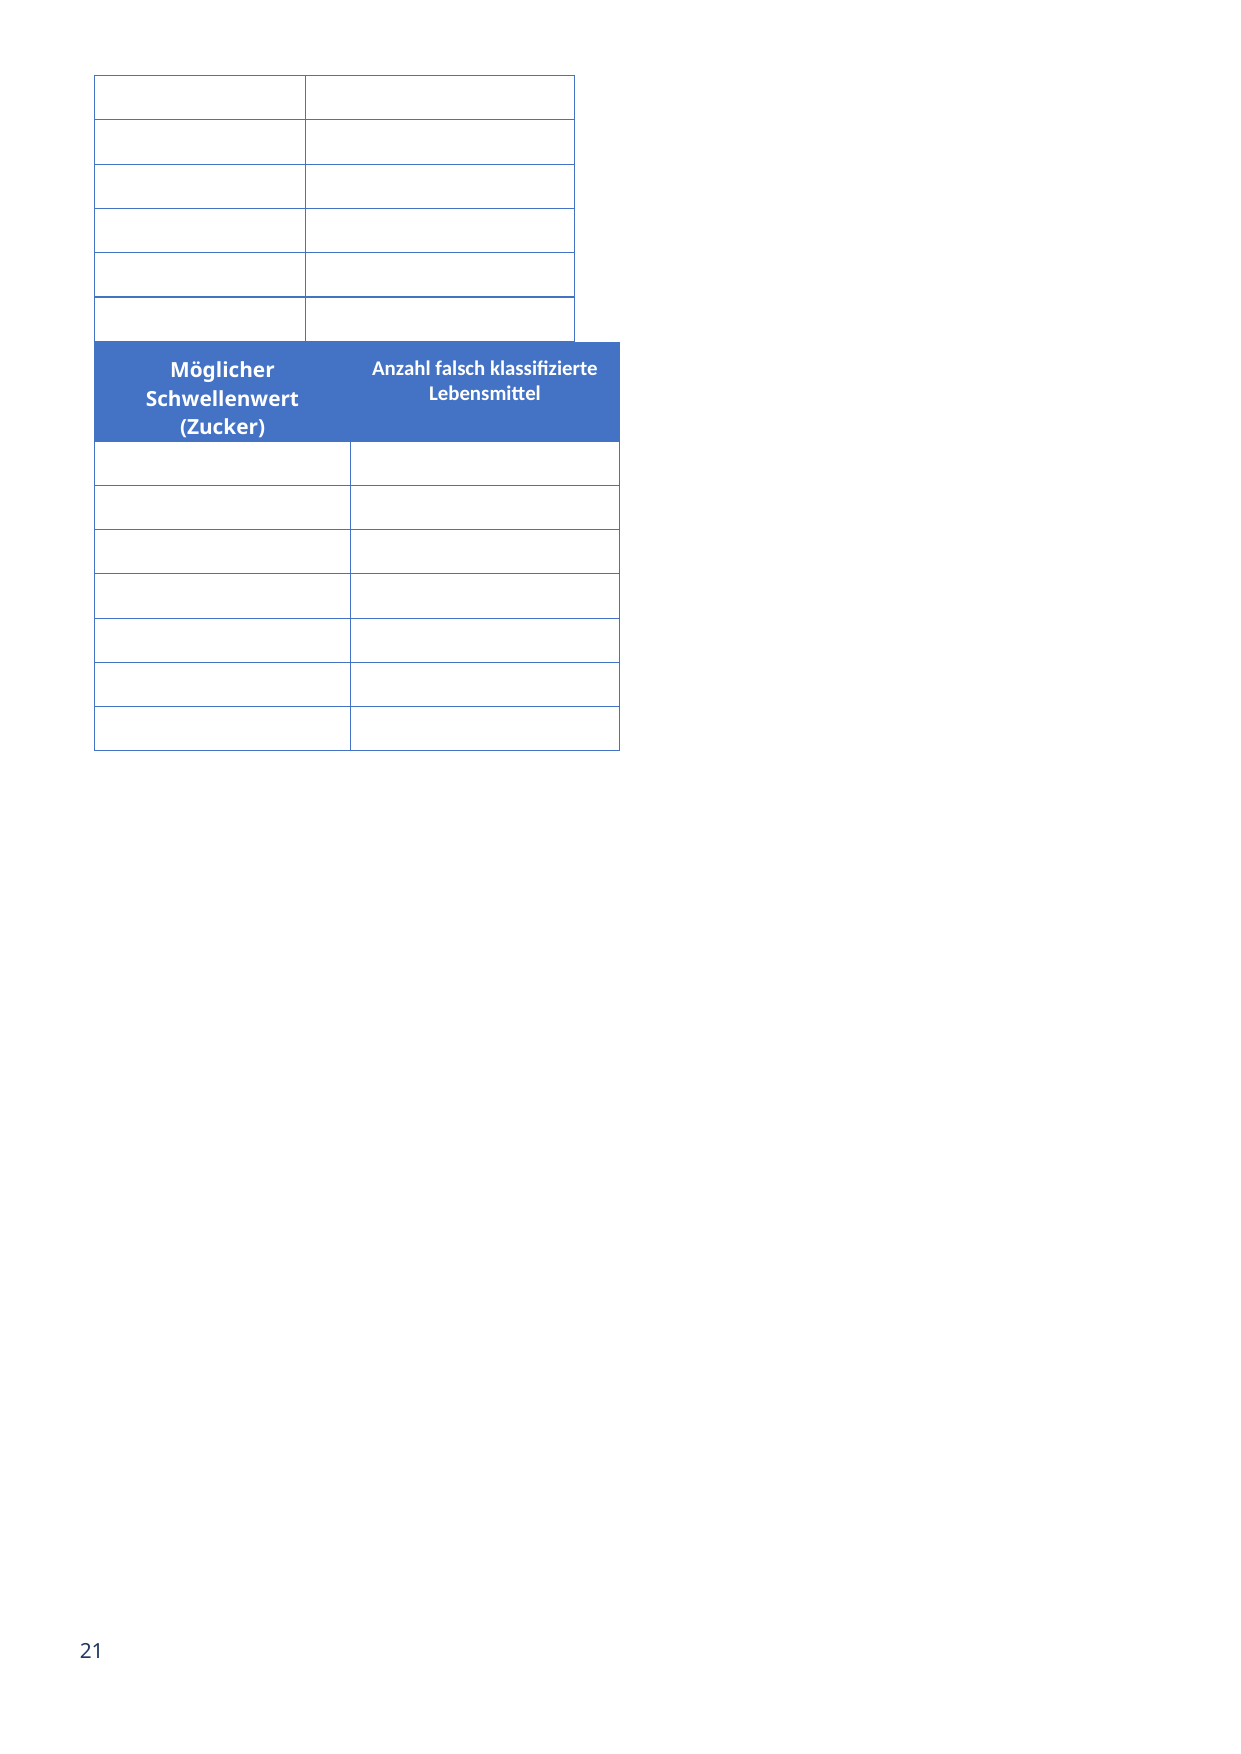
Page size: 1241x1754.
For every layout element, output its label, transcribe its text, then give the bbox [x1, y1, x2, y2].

table_cell [306, 209, 574, 252]
table_cell [95, 209, 305, 252]
table_header Möglicher Schwellenwert (Zucker) [95, 343, 350, 441]
table_cell [95, 707, 350, 750]
table_cell [306, 76, 574, 119]
table_cell [306, 120, 574, 163]
table_cell [95, 76, 305, 119]
table_cell [95, 574, 350, 618]
table_cell [351, 707, 619, 750]
table_header Anzahl falsch klassifizierte Lebensmittel [351, 343, 619, 441]
table_cell [351, 619, 619, 662]
table_cell [351, 486, 619, 529]
table_cell [95, 165, 305, 208]
table_cell [351, 663, 619, 706]
table_cell [351, 442, 619, 485]
table_cell [95, 619, 350, 662]
table_cell [95, 442, 350, 485]
table_cell [351, 530, 619, 573]
table_cell [95, 663, 350, 706]
table_cell [95, 486, 350, 529]
table_cell [306, 298, 574, 341]
table_cell [306, 165, 574, 208]
table_cell [95, 298, 305, 341]
table_cell [95, 253, 305, 296]
table_cell [95, 120, 305, 163]
table_cell [306, 253, 574, 296]
table_cell [95, 530, 350, 573]
table_cell [351, 574, 619, 618]
